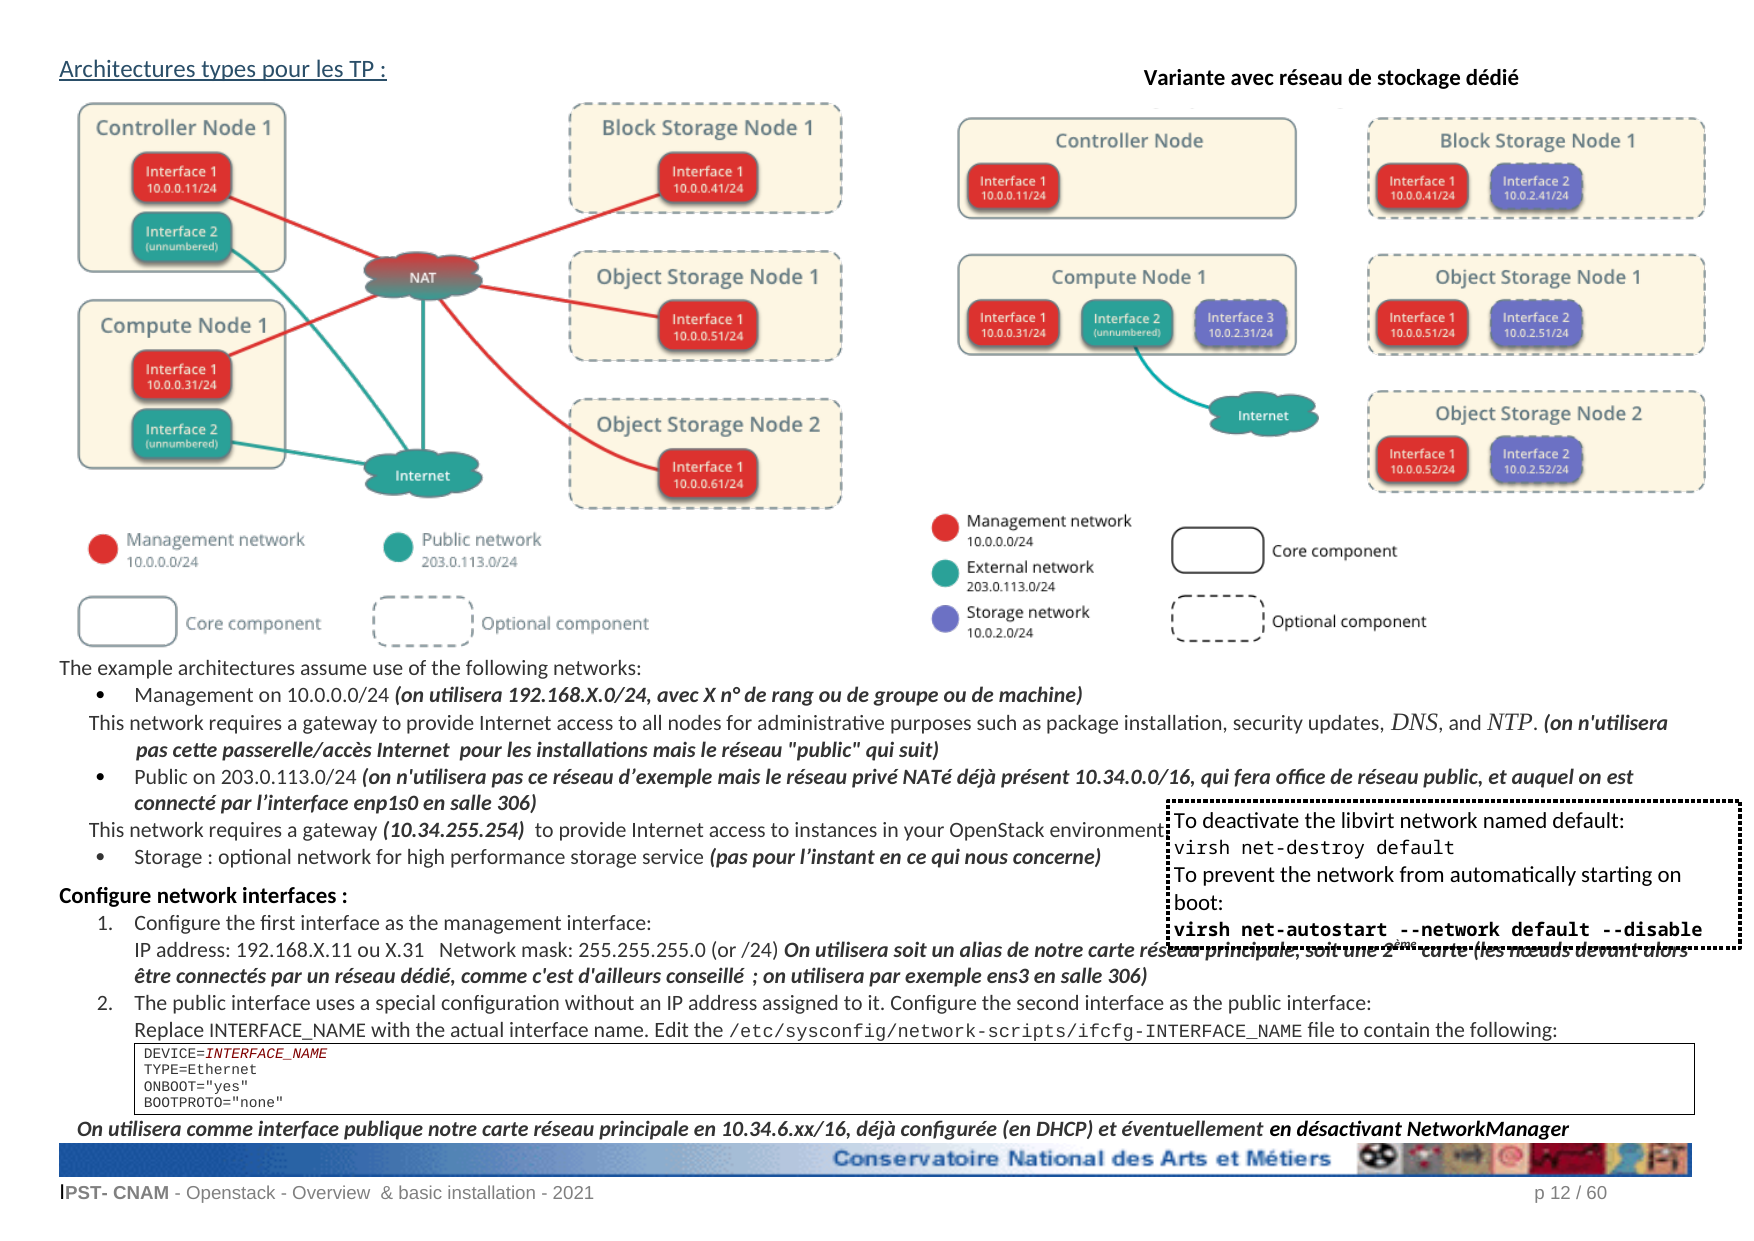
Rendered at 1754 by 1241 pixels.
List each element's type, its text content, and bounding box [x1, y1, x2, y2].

picture [59, 83, 860, 655]
list Storage : optional network for high performance storage service (pas pour l’instant en ce qui nous concerne) [97, 843, 1695, 869]
text Replace INTERFACE_NAME with the actual interface name. Edit the /etc/sysconfig/network-scripts/ifcfg-INTERFACE_NAME file to contain the following: [134, 1016, 1695, 1043]
list Configure the first interface as the management interface: [97, 909, 1695, 936]
subtitle Architectures types pour les TP : [59, 53, 1695, 84]
text The example architectures assume use of the following networks: [59, 654, 1695, 681]
list The public interface uses a special configuration without an IP address assigned to it. Configure the second interface as the public interface: [97, 989, 1695, 1016]
list Management on 10.0.0.0/24 (on utilisera 192.168.X.0/24, avec X n° de rang ou de groupe ou de machine) [97, 681, 1695, 707]
text TYPE=Ethernet [135, 1059, 1694, 1076]
text Configure network interfaces : [59, 881, 1695, 909]
text This network requires a gateway to provide Internet access to all nodes for administrative purposes such as package installation, security updates, DNS, and NTP. (on n'utilisera pas cette passerelle/accès Internet pour les installations mais le réseau "public" qui suit) [88, 707, 1695, 763]
list Public on 203.0.113.0/24 (on n'utilisera pas ce réseau d’exemple mais le réseau privé NATé déjà présent 10.34.0.0/16, qui fera office de réseau public, et auquel on est connecté par l’interface enp1s0 en salle 306) [97, 763, 1695, 816]
text DEVICE=INTERFACE_NAME [135, 1044, 1694, 1059]
text IP address: 192.168.X.11 ou X.31 Network mask: 255.255.255.0 (or /24) On utilisera soit un alias de notre carte réseau principale, soit une 2ème carte (les nœuds devant alors être connectés par un réseau dédié, comme c'est d'ailleurs conseillé ; on utilisera par exemple ens3 en salle 306) [134, 936, 1695, 989]
text On utilisera comme interface publique notre carte réseau principale en 10.34.6.xx/16, déjà configurée (en DHCP) et éventuellement en désactivant NetworkManager [77, 1115, 1695, 1142]
text ONBOOT="yes" [135, 1076, 1694, 1093]
text This network requires a gateway (10.34.255.254) to provide Internet access to instances in your OpenStack environment. [88, 816, 1695, 843]
picture [916, 108, 1722, 663]
text BOOTPROTO="none" [135, 1093, 1694, 1114]
